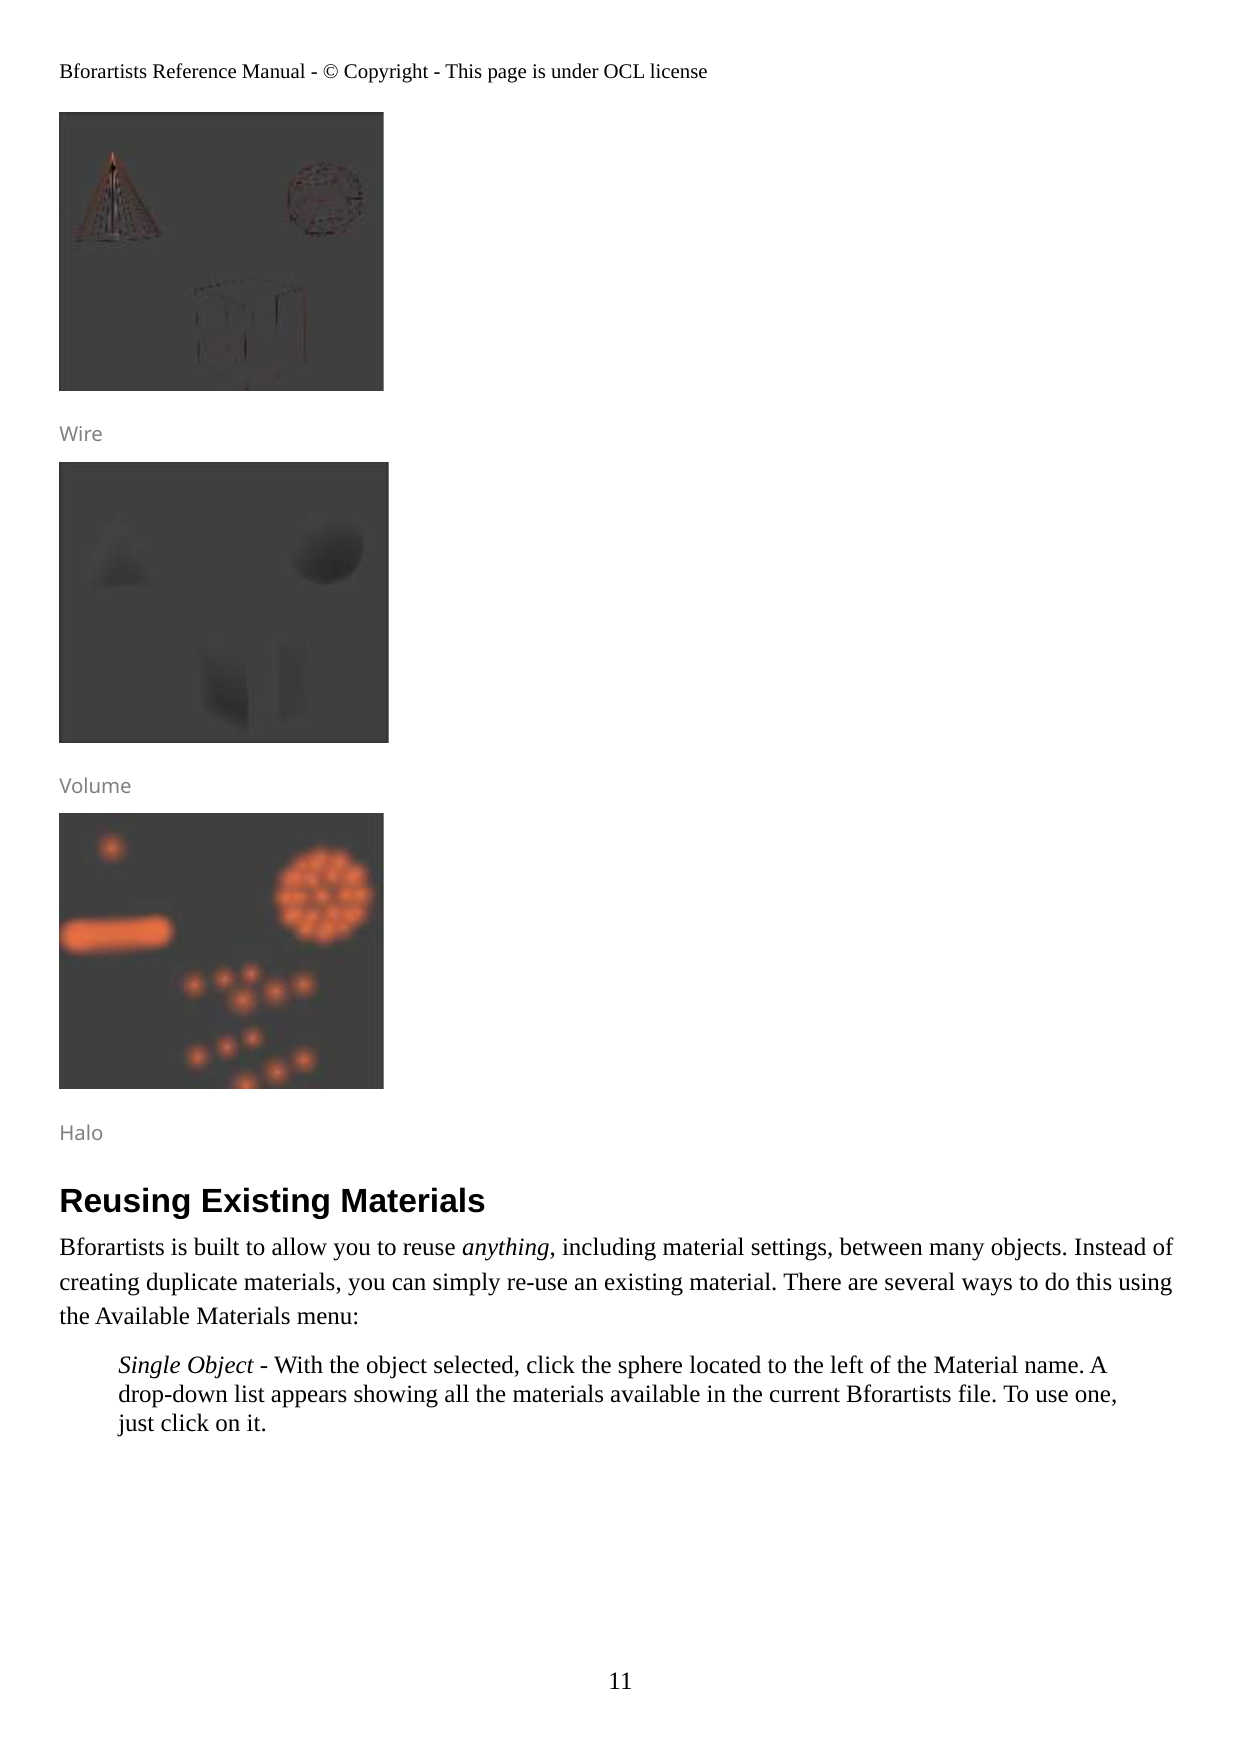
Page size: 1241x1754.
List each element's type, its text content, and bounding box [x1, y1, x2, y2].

picture [59, 112, 384, 391]
text Volume [59, 768, 1181, 799]
text Bforartists is built to allow you to reuse anything, including material settings, between many objects. Instead of creating duplicate materials, you can simply re-use an existing material. There are several ways to do this using the Available Materials menu: [59, 1232, 1181, 1330]
text Wire [59, 416, 1181, 448]
picture [59, 813, 384, 1089]
subtitle Reusing Existing Materials [59, 1181, 1181, 1220]
text Halo [59, 1115, 1181, 1146]
picture [59, 462, 389, 743]
text Single Object - With the object selected, click the sphere located to the left of the Material name. A drop-down list appears showing all the materials available in the current Bforartists file. To use one, just click on it. [118, 1351, 1122, 1437]
